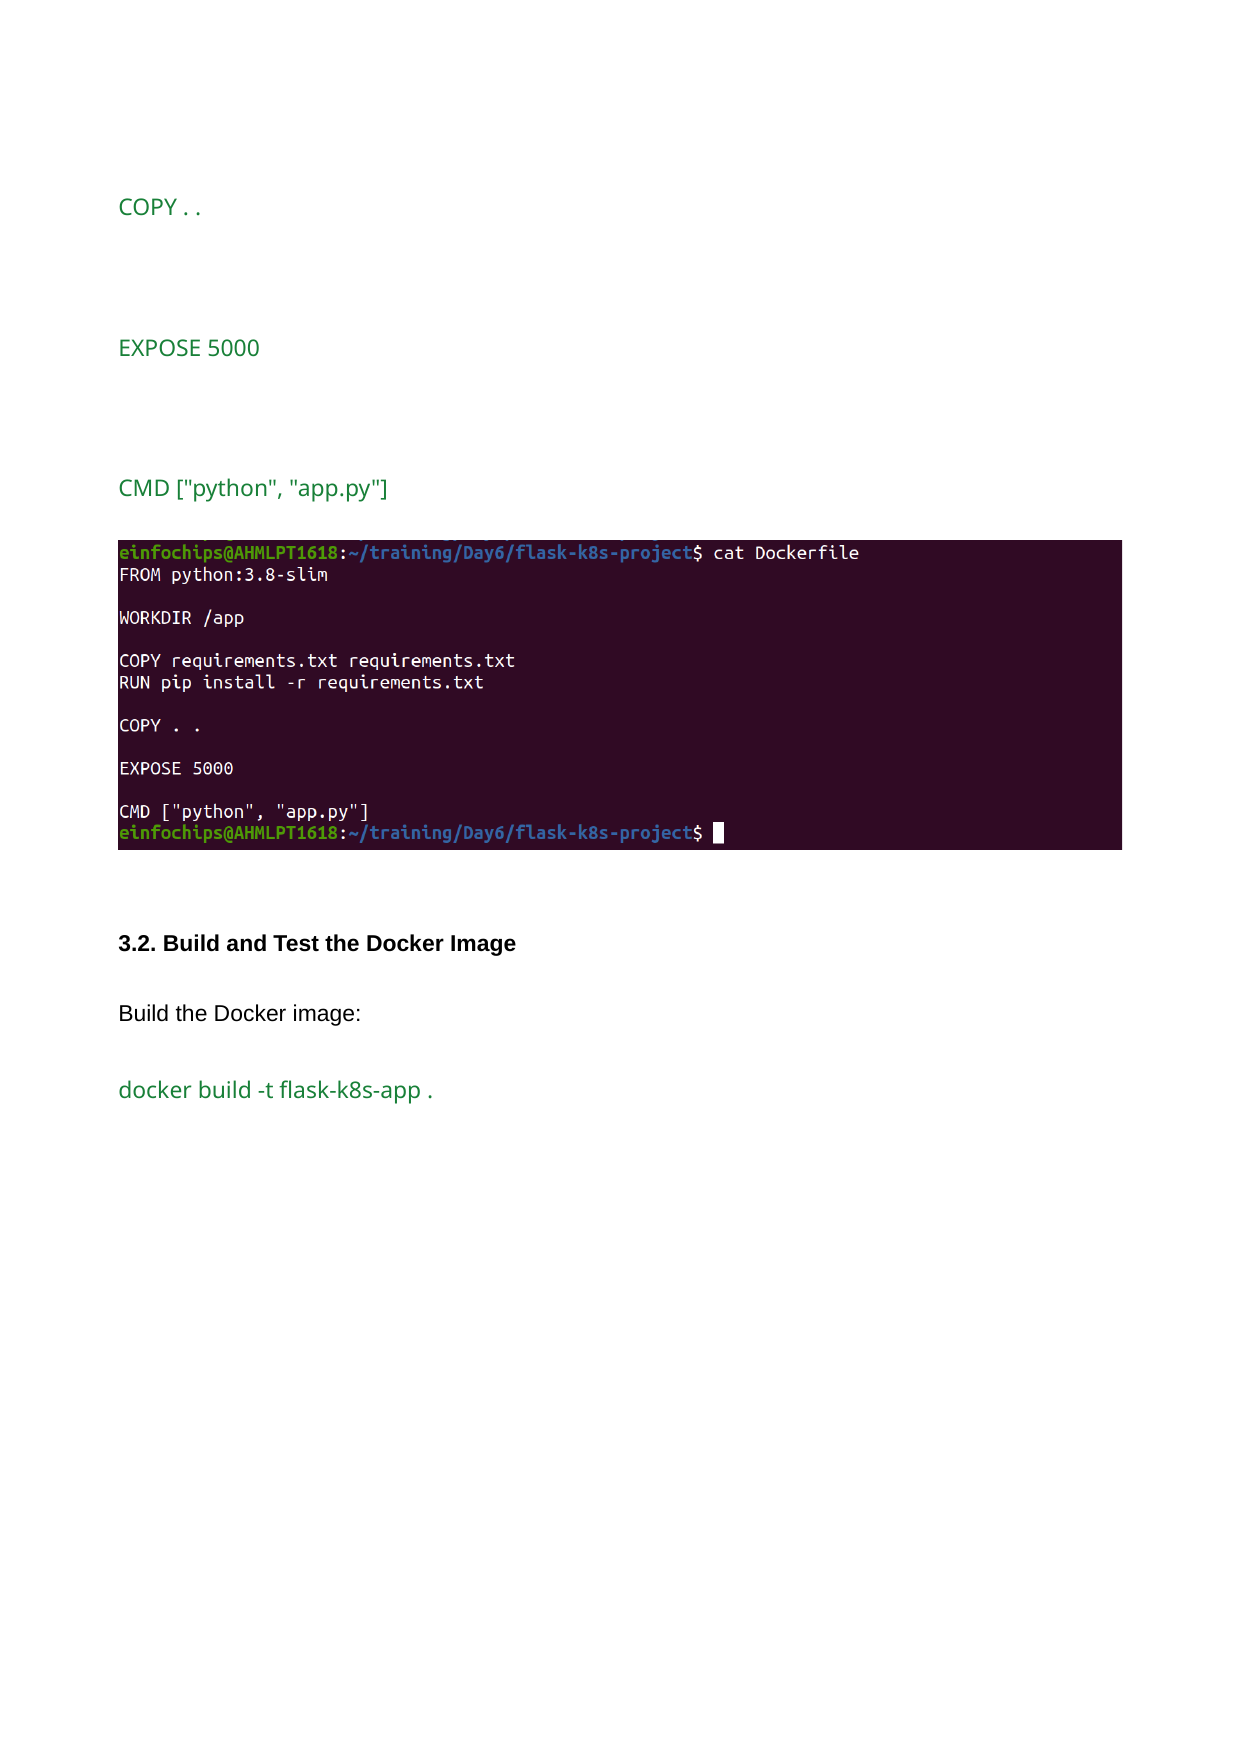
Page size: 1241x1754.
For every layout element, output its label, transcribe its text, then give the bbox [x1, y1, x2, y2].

text COPY . . [118, 191, 1122, 222]
text CMD ["python", "app.py"] [118, 472, 1122, 503]
text EXPOSE 5000 [118, 331, 1122, 363]
picture [118, 540, 1123, 850]
text Build the Docker image: docker build -t flask-k8s-app . [118, 1000, 1122, 1106]
text 3.2. Build and Test the Docker Image [118, 930, 1122, 956]
